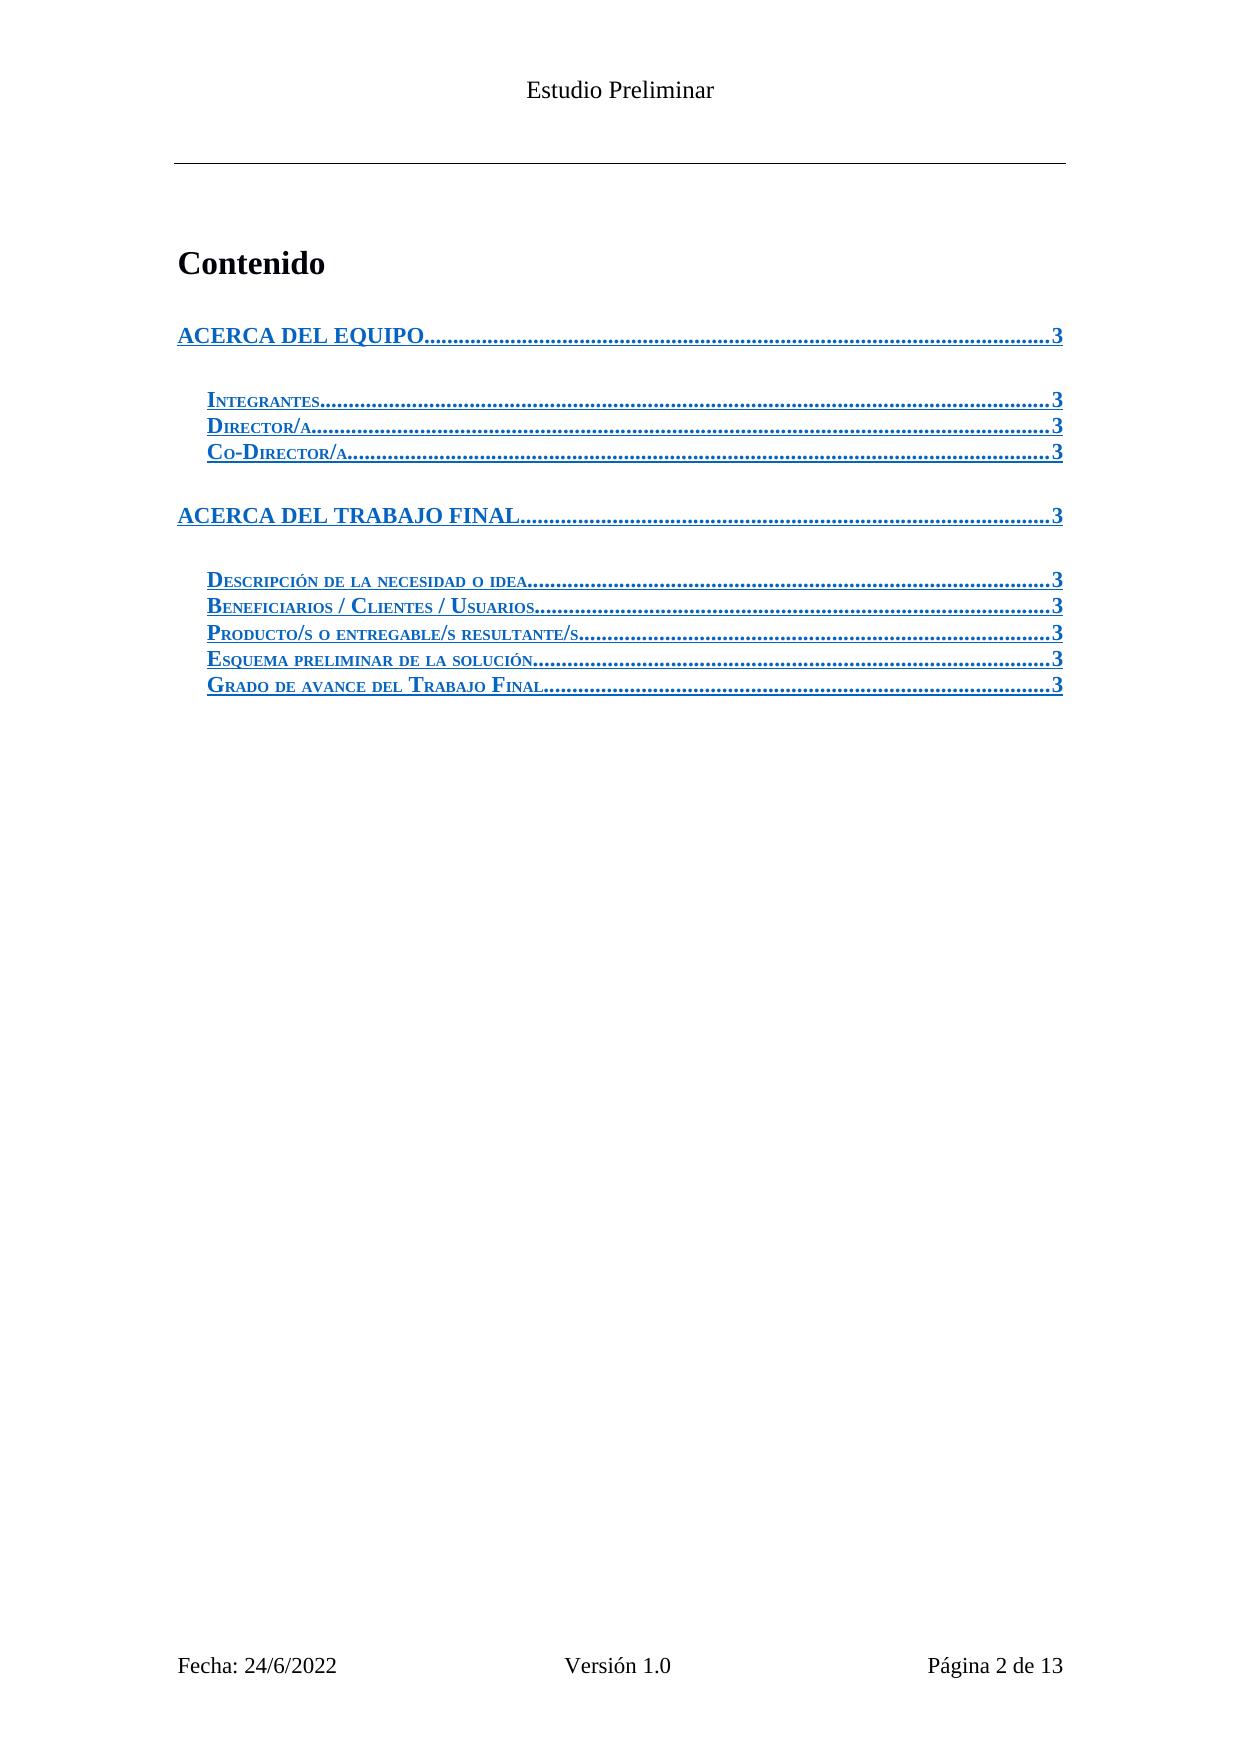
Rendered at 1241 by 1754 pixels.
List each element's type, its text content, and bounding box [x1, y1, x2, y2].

text Descripción de la necesidad o idea 3 [207, 566, 1063, 589]
text Producto/s o entregable/s resultante/s 3 [207, 619, 1063, 642]
text Esquema preliminar de la solución 3 [207, 645, 1063, 668]
text Grado de avance del Trabajo Final 3 [207, 671, 1063, 694]
subtitle Contenido [177, 243, 1063, 282]
text Acerca del Equipo 3 [177, 322, 1063, 345]
text Director/a 3 [207, 412, 1063, 435]
text Beneficiarios / Clientes / Usuarios 3 [207, 592, 1063, 615]
text Co-Director/a 3 [207, 438, 1063, 461]
text Integrantes 3 [207, 386, 1063, 409]
text Acerca del Trabajo Final 3 [177, 502, 1063, 525]
